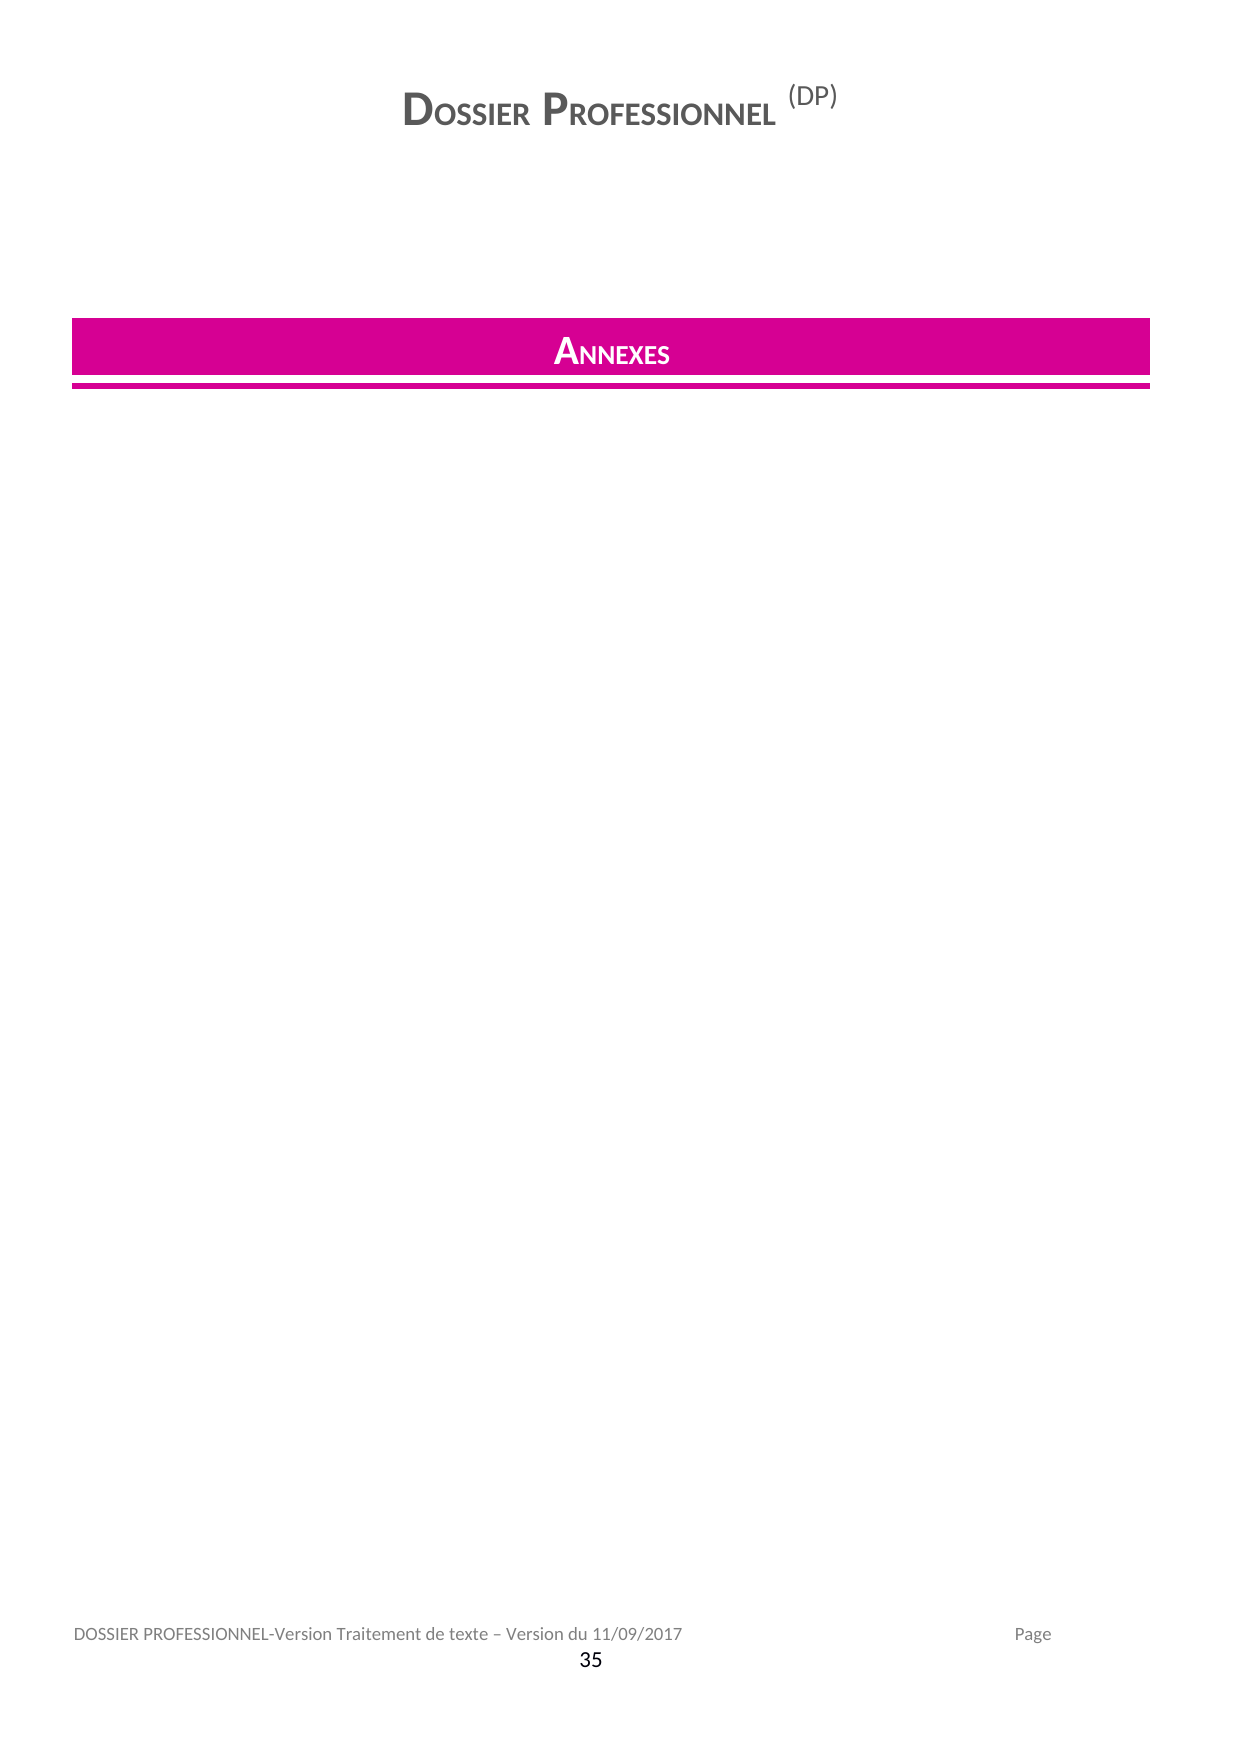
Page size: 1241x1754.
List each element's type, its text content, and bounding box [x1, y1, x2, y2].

table_header Annexes [72, 318, 1150, 375]
table_cell [72, 389, 1150, 466]
table_cell [72, 375, 1150, 383]
